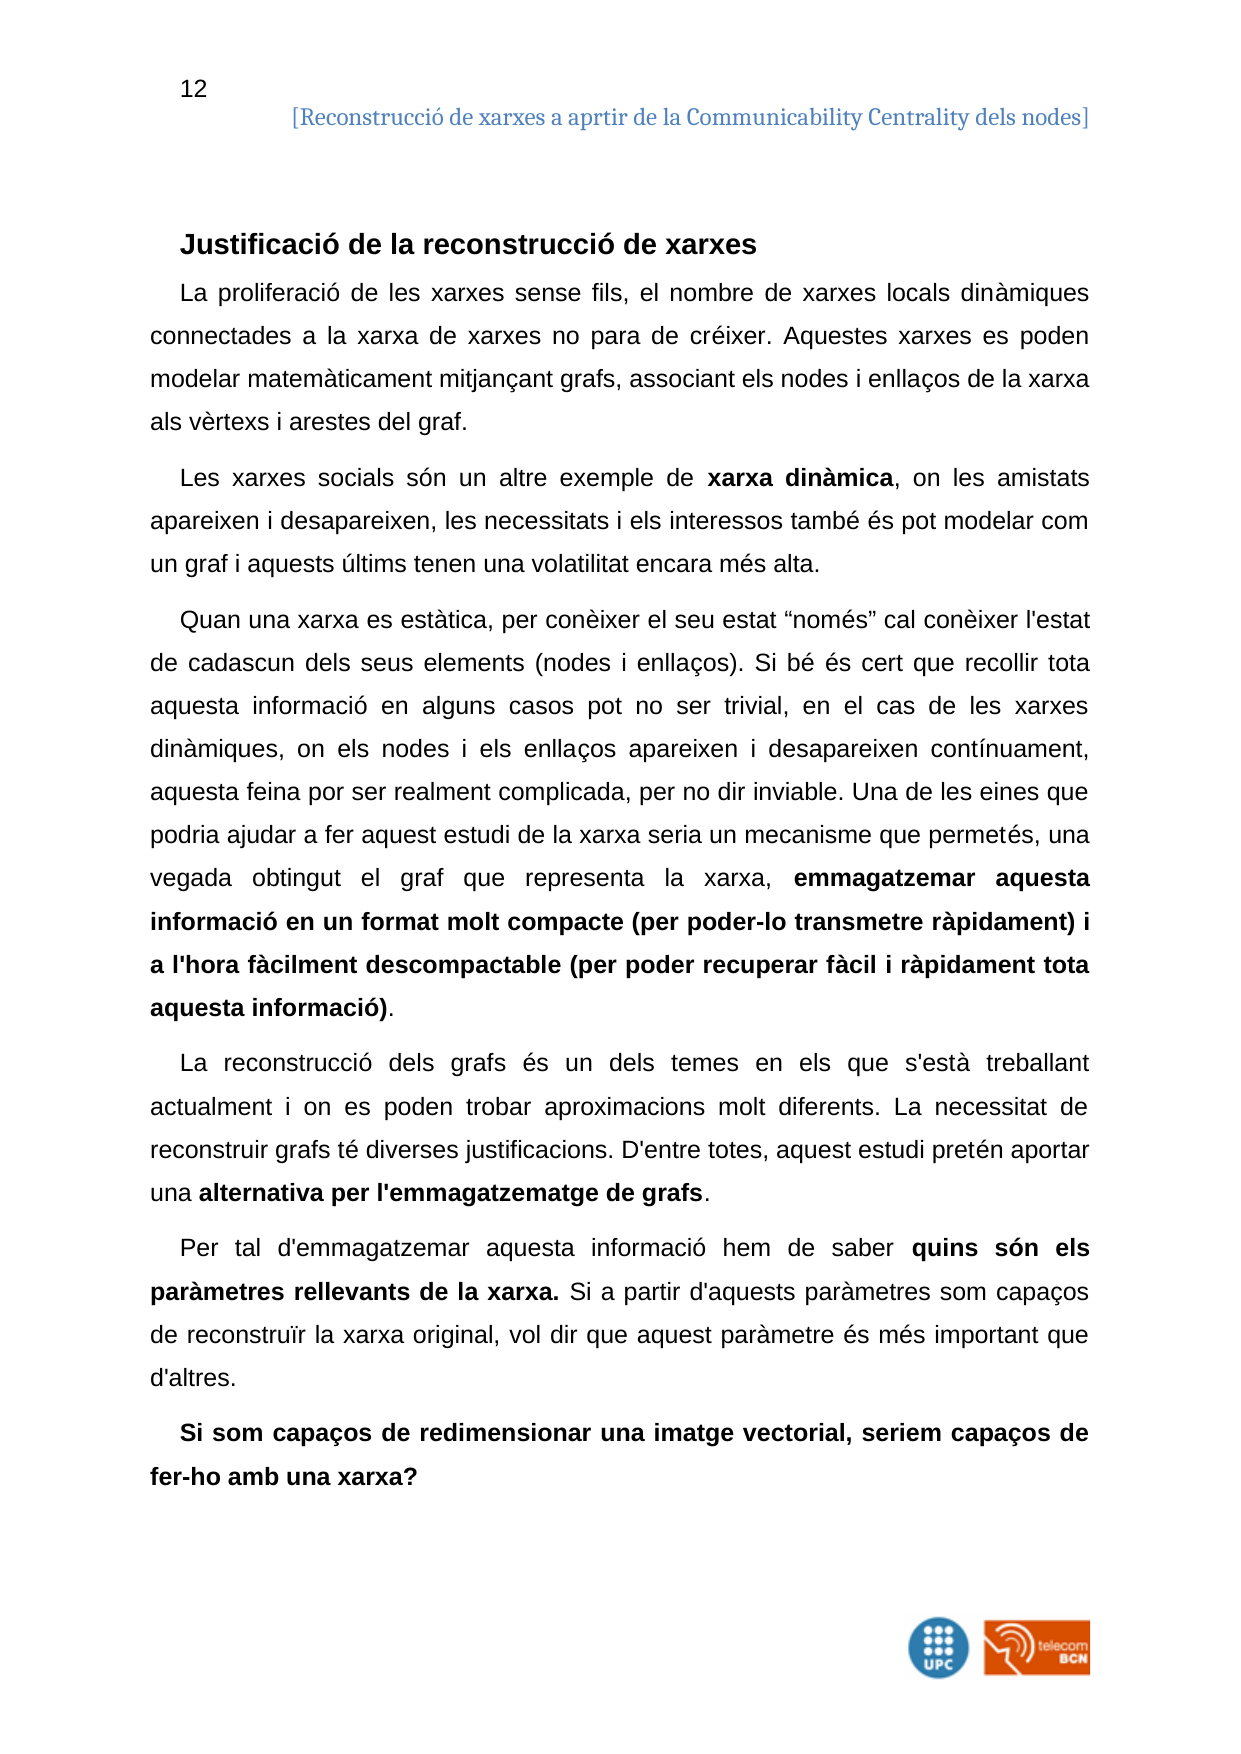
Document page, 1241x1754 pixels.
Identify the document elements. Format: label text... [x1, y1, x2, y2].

text La proliferació de les xarxes sense fils, el nombre de xarxes locals dinàmiques connectades a la xarxa de xarxes no para de créixer. Aquestes xarxes es poden modelar matemàticament mitjançant grafs, associant els nodes i enllaços de la xarxa als vèrtexs i arestes del graf. [150, 278, 1090, 436]
picture [904, 1614, 1091, 1681]
text Si som capaços de redimensionar una imatge vectorial, seriem capaços de fer-ho amb una xarxa? [150, 1418, 1090, 1490]
text Les xarxes socials són un altre exemple de xarxa dinàmica, on les amistats apareixen i desapareixen, les necessitats i els interessos també és pot modelar com un graf i aquests últims tenen una volatilitat encara més alta. [150, 463, 1090, 578]
text Quan una xarxa es estàtica, per conèixer el seu estat “només” cal conèixer l'estat de cadascun dels seus elements (nodes i enllaços). Si bé és cert que recollir tota aquesta informació en alguns casos pot no ser trivial, en el cas de les xarxes dinàmiques, on els nodes i els enllaços apareixen i desapareixen contínuament, aquesta feina por ser realment complicada, per no dir inviable. Una de les eines que podria ajudar a fer aquest estudi de la xarxa seria un mecanisme que permetés, una vegada obtingut el graf que representa la xarxa, emmagatzemar aquesta informació en un format molt compacte (per poder-lo transmetre ràpidament) i a l'hora fàcilment descompactable (per poder recuperar fàcil i ràpidament tota aquesta informació). [150, 604, 1090, 1021]
text Per tal d'emmagatzemar aquesta informació hem de saber quins són els paràmetres rellevants de la xarxa. Si a partir d'aquests paràmetres som capaços de reconstruïr la xarxa original, vol dir que aquest paràmetre és més important que d'altres. [150, 1233, 1090, 1391]
subtitle Justificació de la reconstrucció de xarxes [150, 227, 1090, 260]
text La reconstrucció dels grafs és un dels temes en els que s'està treballant actualment i on es poden trobar aproximacions molt diferents. La necessitat de reconstruir grafs té diverses justificacions. D'entre totes, aquest estudi pretén aportar una alternativa per l'emmagatzematge de grafs. [150, 1048, 1090, 1206]
